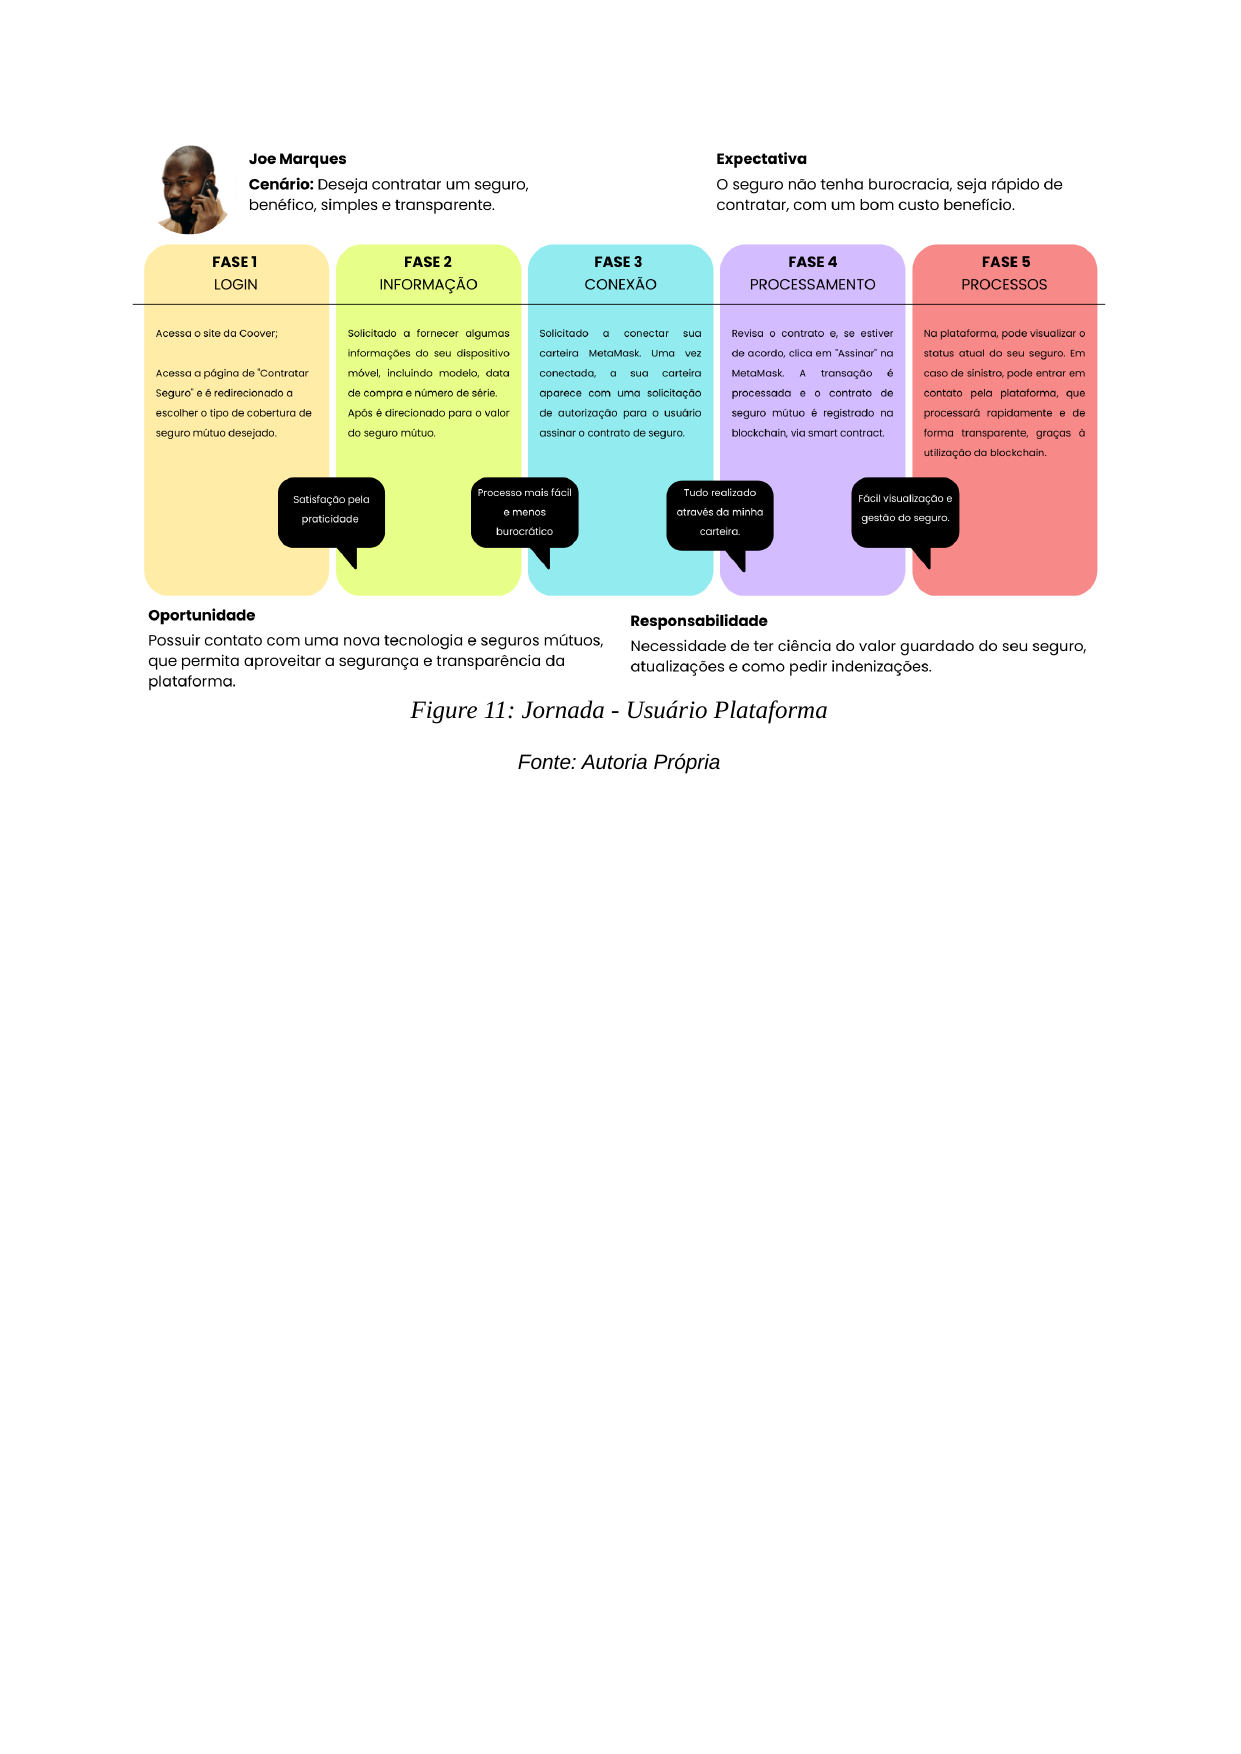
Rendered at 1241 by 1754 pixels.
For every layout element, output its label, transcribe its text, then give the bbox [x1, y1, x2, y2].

text Fonte: Autoria Própria [118, 724, 1122, 774]
text Figure 11: Jornada - Usuário Plataforma [118, 696, 1122, 724]
text [118, 118, 1122, 130]
